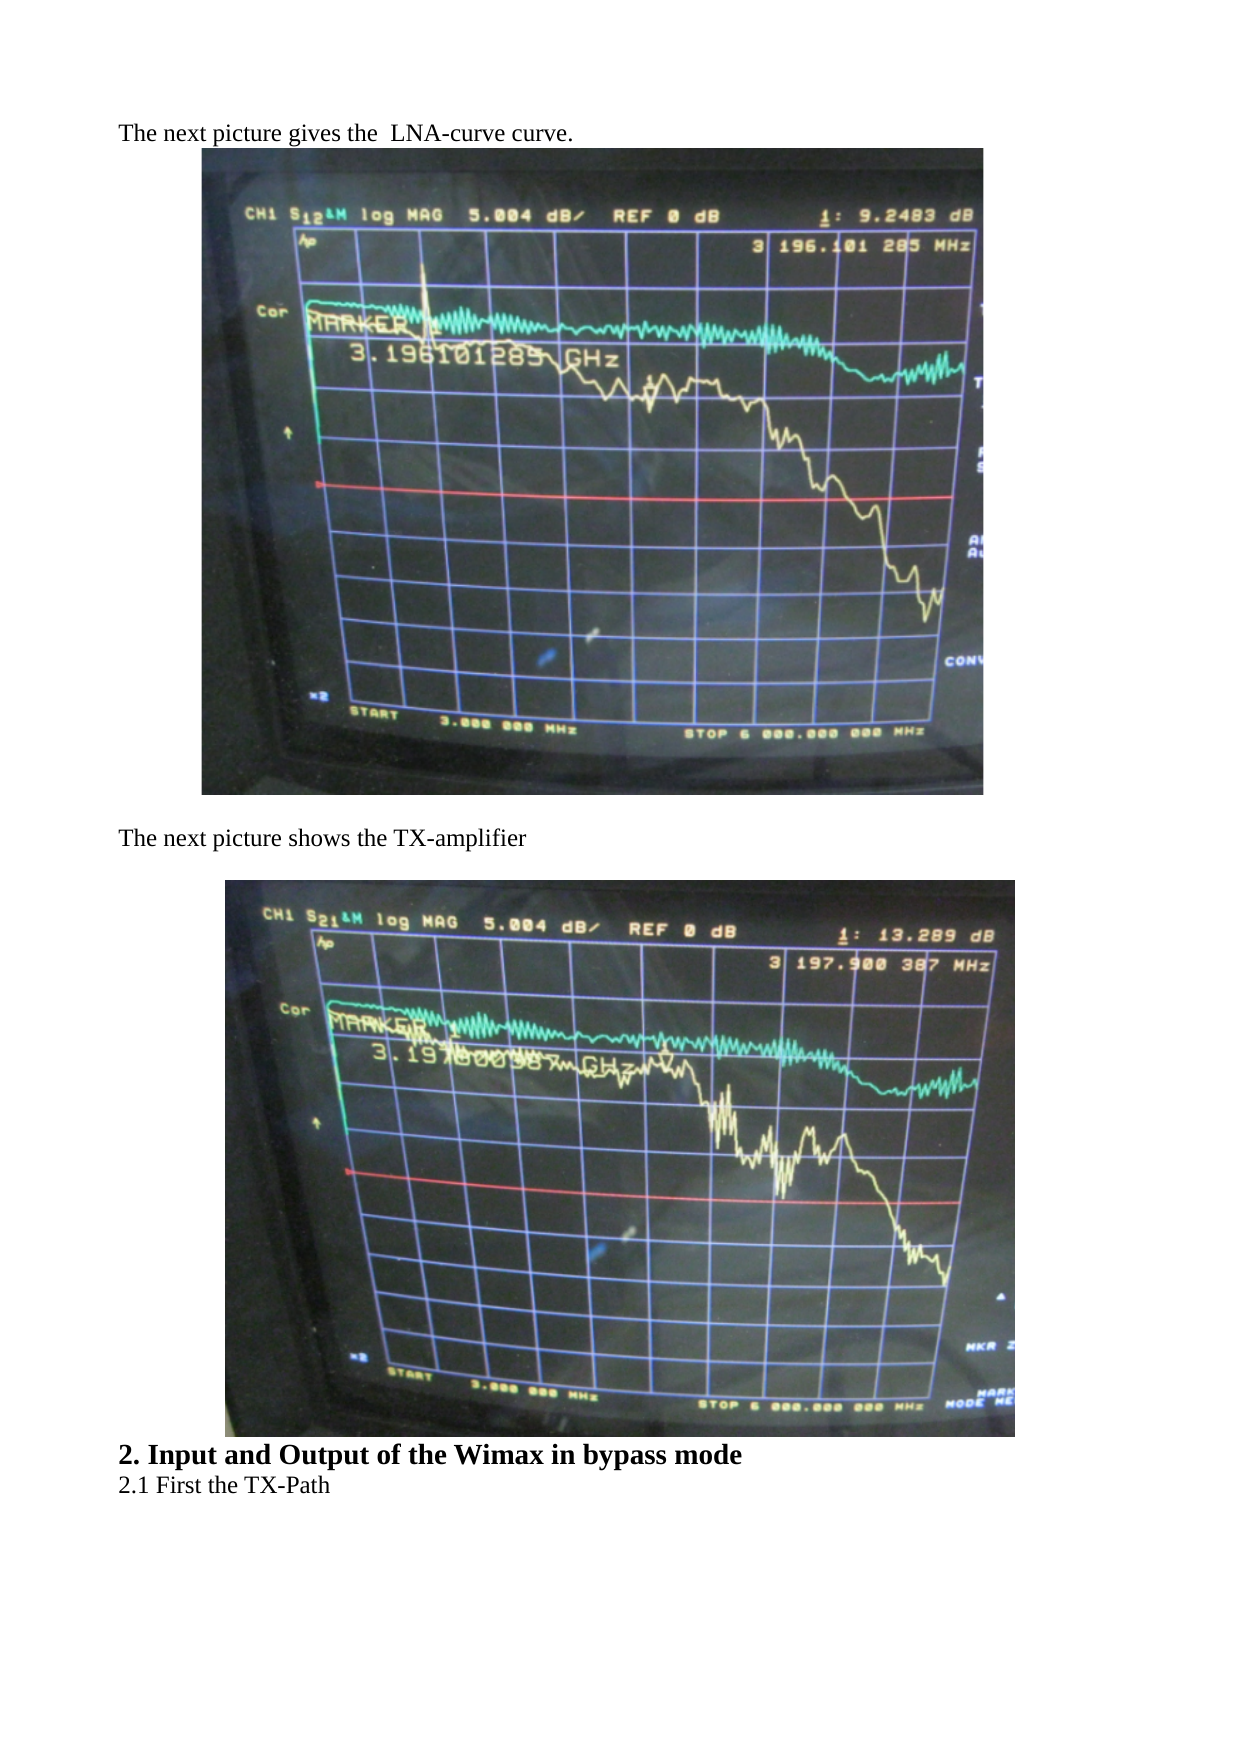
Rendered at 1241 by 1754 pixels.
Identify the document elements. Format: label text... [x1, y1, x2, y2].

text 2. Input and Output of the Wimax in bypass mode [118, 1064, 1122, 1471]
text The next picture gives the LNA-curve curve. [118, 118, 1122, 147]
picture [225, 880, 1015, 1437]
text 2.1 First the TX-Path [118, 1471, 1122, 1499]
picture [201, 148, 984, 795]
text The next picture shows the TX-amplifier [118, 823, 1122, 852]
